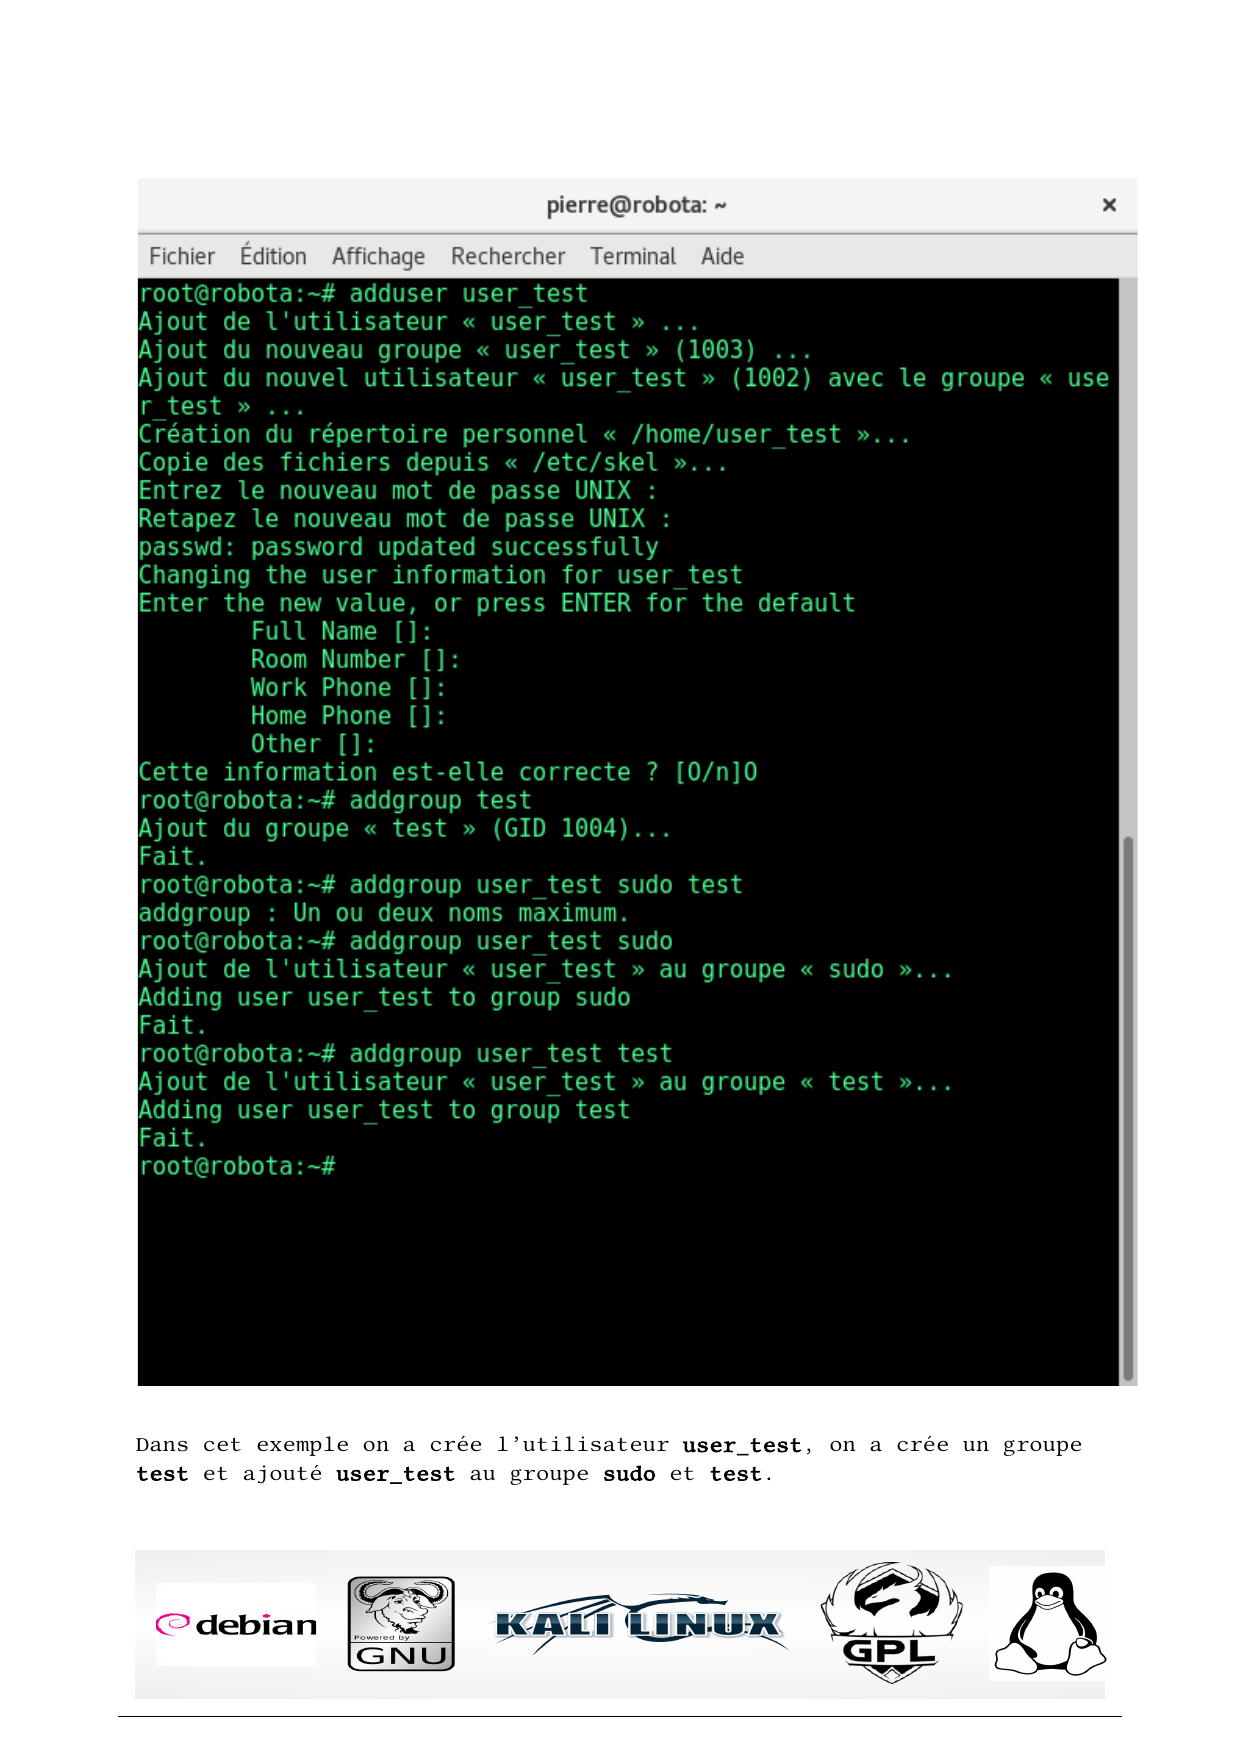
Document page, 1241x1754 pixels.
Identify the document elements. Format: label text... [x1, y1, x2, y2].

picture [137, 177, 1138, 1386]
text Dans cet exemple on a crée l’utilisateur user_test, on a crée un groupe test et ajouté user_test au groupe sudo et test. [136, 1433, 1104, 1485]
picture [820, 1562, 963, 1684]
picture [476, 1579, 799, 1670]
picture [156, 1583, 317, 1666]
picture [989, 1566, 1112, 1681]
picture [341, 1573, 460, 1674]
